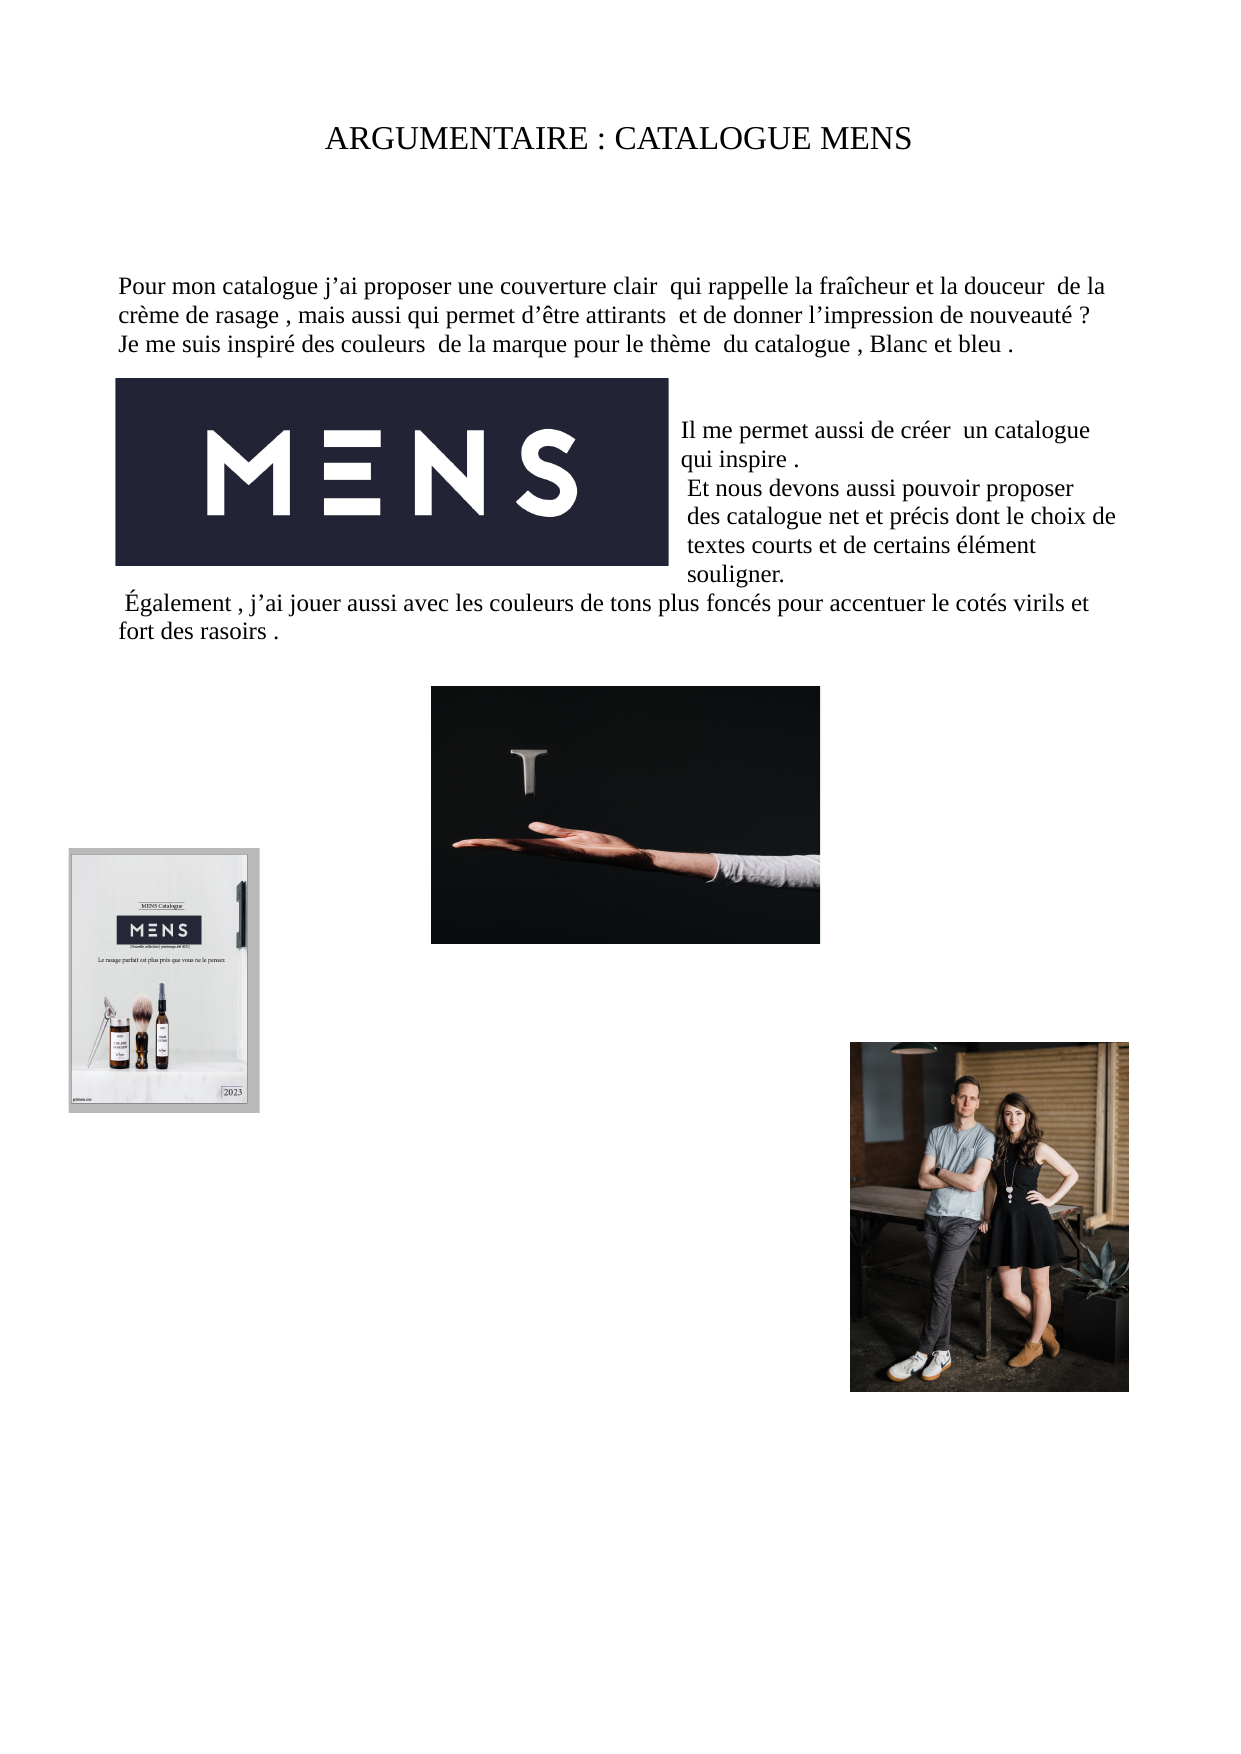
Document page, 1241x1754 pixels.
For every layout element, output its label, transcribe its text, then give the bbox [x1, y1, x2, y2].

picture [431, 686, 821, 944]
picture [850, 1042, 1129, 1392]
text des catalogue net et précis dont le choix de [669, 501, 1122, 530]
picture [68, 848, 260, 1113]
text Je me suis inspiré des couleurs de la marque pour le thème du catalogue , Blanc et bleu . [118, 329, 1122, 358]
text qui inspire . [669, 444, 1122, 473]
text souligner. [118, 559, 1122, 588]
text textes courts et de certains élément [669, 530, 1122, 559]
text Et nous devons aussi pouvoir proposer [669, 473, 1122, 501]
text Il me permet aussi de créer un catalogue [669, 415, 1122, 444]
text Également , j’ai jouer aussi avec les couleurs de tons plus foncés pour accentuer le cotés virils et fort des rasoirs . [118, 588, 1122, 645]
text Pour mon catalogue j’ai proposer une couverture clair qui rappelle la fraîcheur et la douceur de la crème de rasage , mais aussi qui permet d’être attirants et de donner l’impression de nouveauté ? [118, 271, 1122, 329]
text ARGUMENTAIRE : CATALOGUE MENS [118, 118, 1122, 156]
picture [115, 378, 669, 566]
